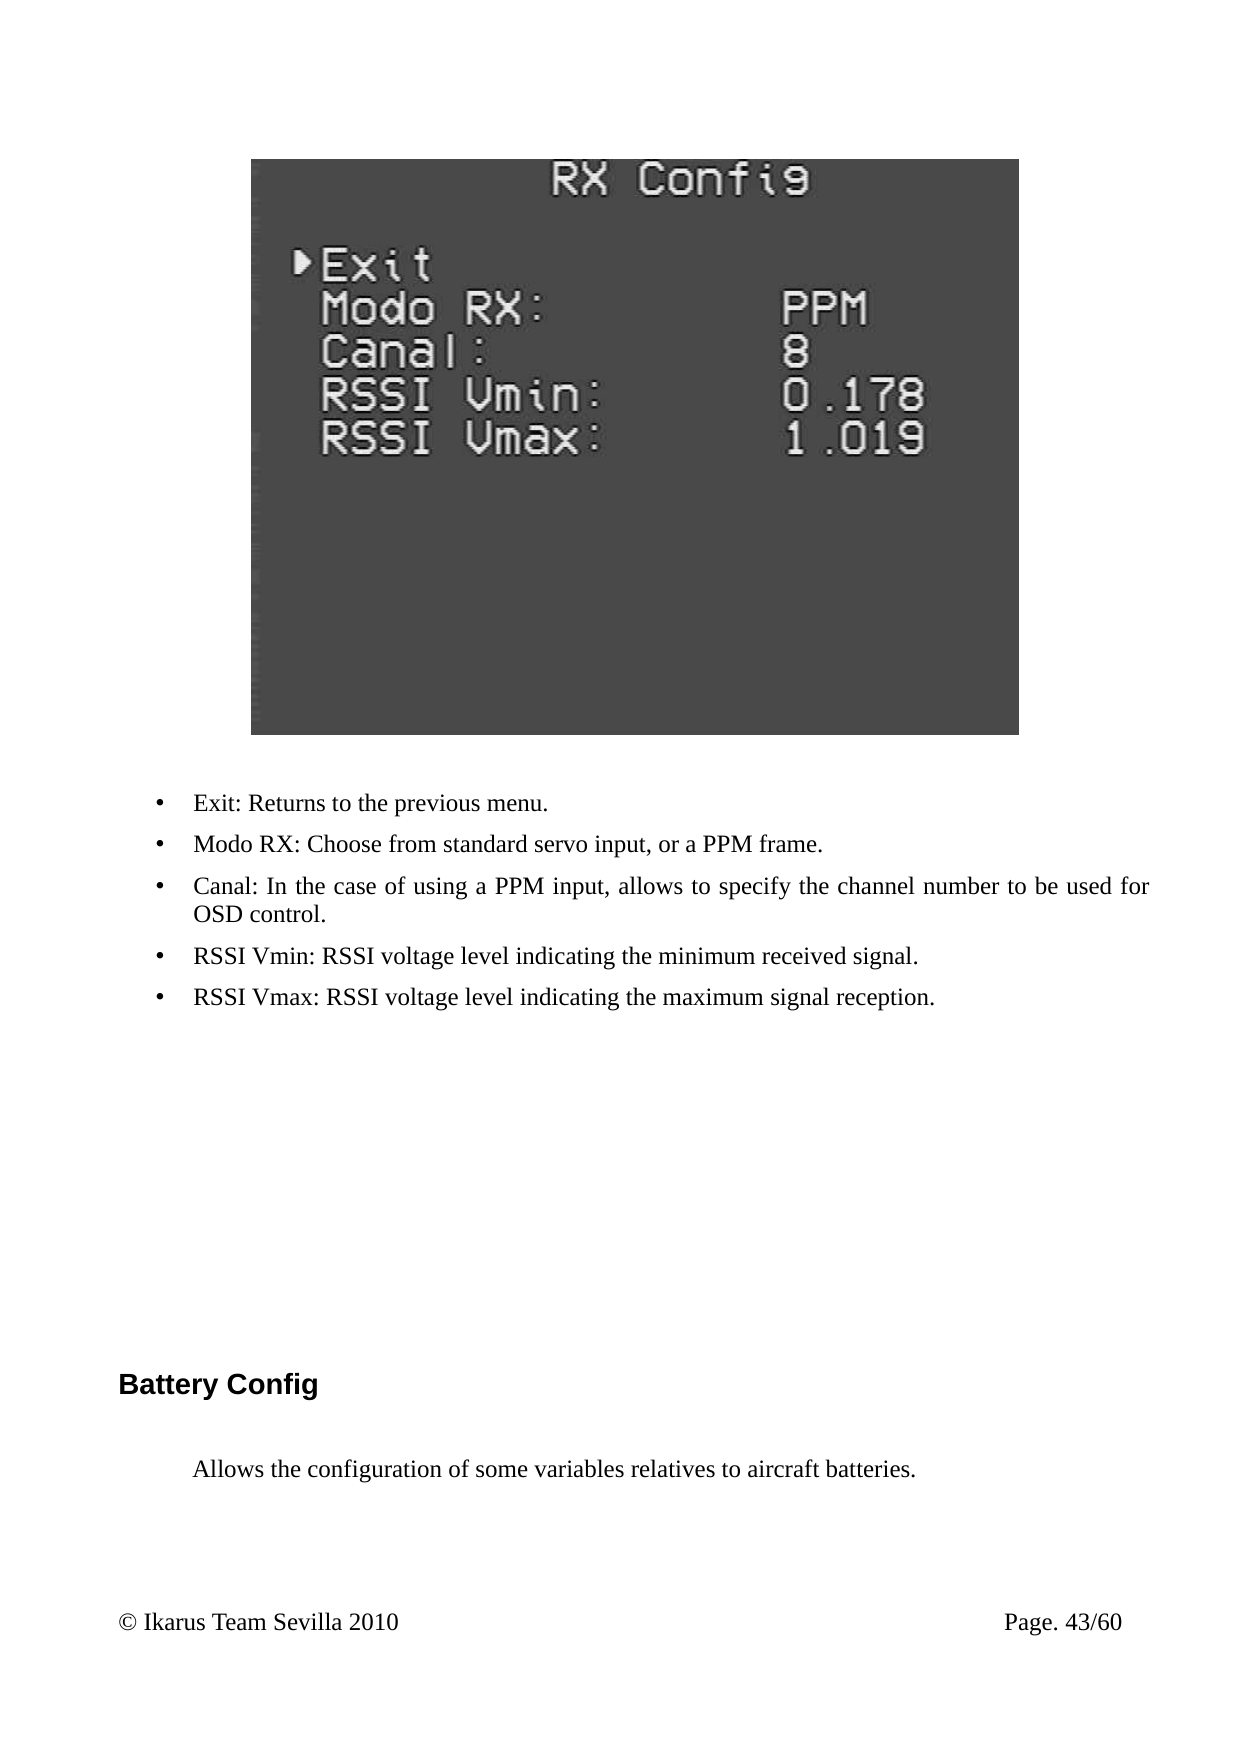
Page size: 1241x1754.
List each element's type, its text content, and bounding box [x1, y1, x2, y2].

picture [251, 159, 1019, 735]
list Exit: Returns to the previous menu. [156, 788, 1152, 817]
subtitle Battery Config [118, 1367, 1152, 1400]
list Modo RX: Choose from standard servo input, or a PPM frame. [156, 829, 1152, 858]
text Allows the configuration of some variables relatives to aircraft batteries. [118, 1454, 1152, 1483]
list RSSI Vmin: RSSI voltage level indicating the minimum received signal. [156, 941, 1152, 969]
list RSSI Vmax: RSSI voltage level indicating the maximum signal reception. [156, 982, 1152, 1011]
list Canal: In the case of using a PPM input, allows to specify the channel number to be used for OSD control. [156, 871, 1152, 928]
